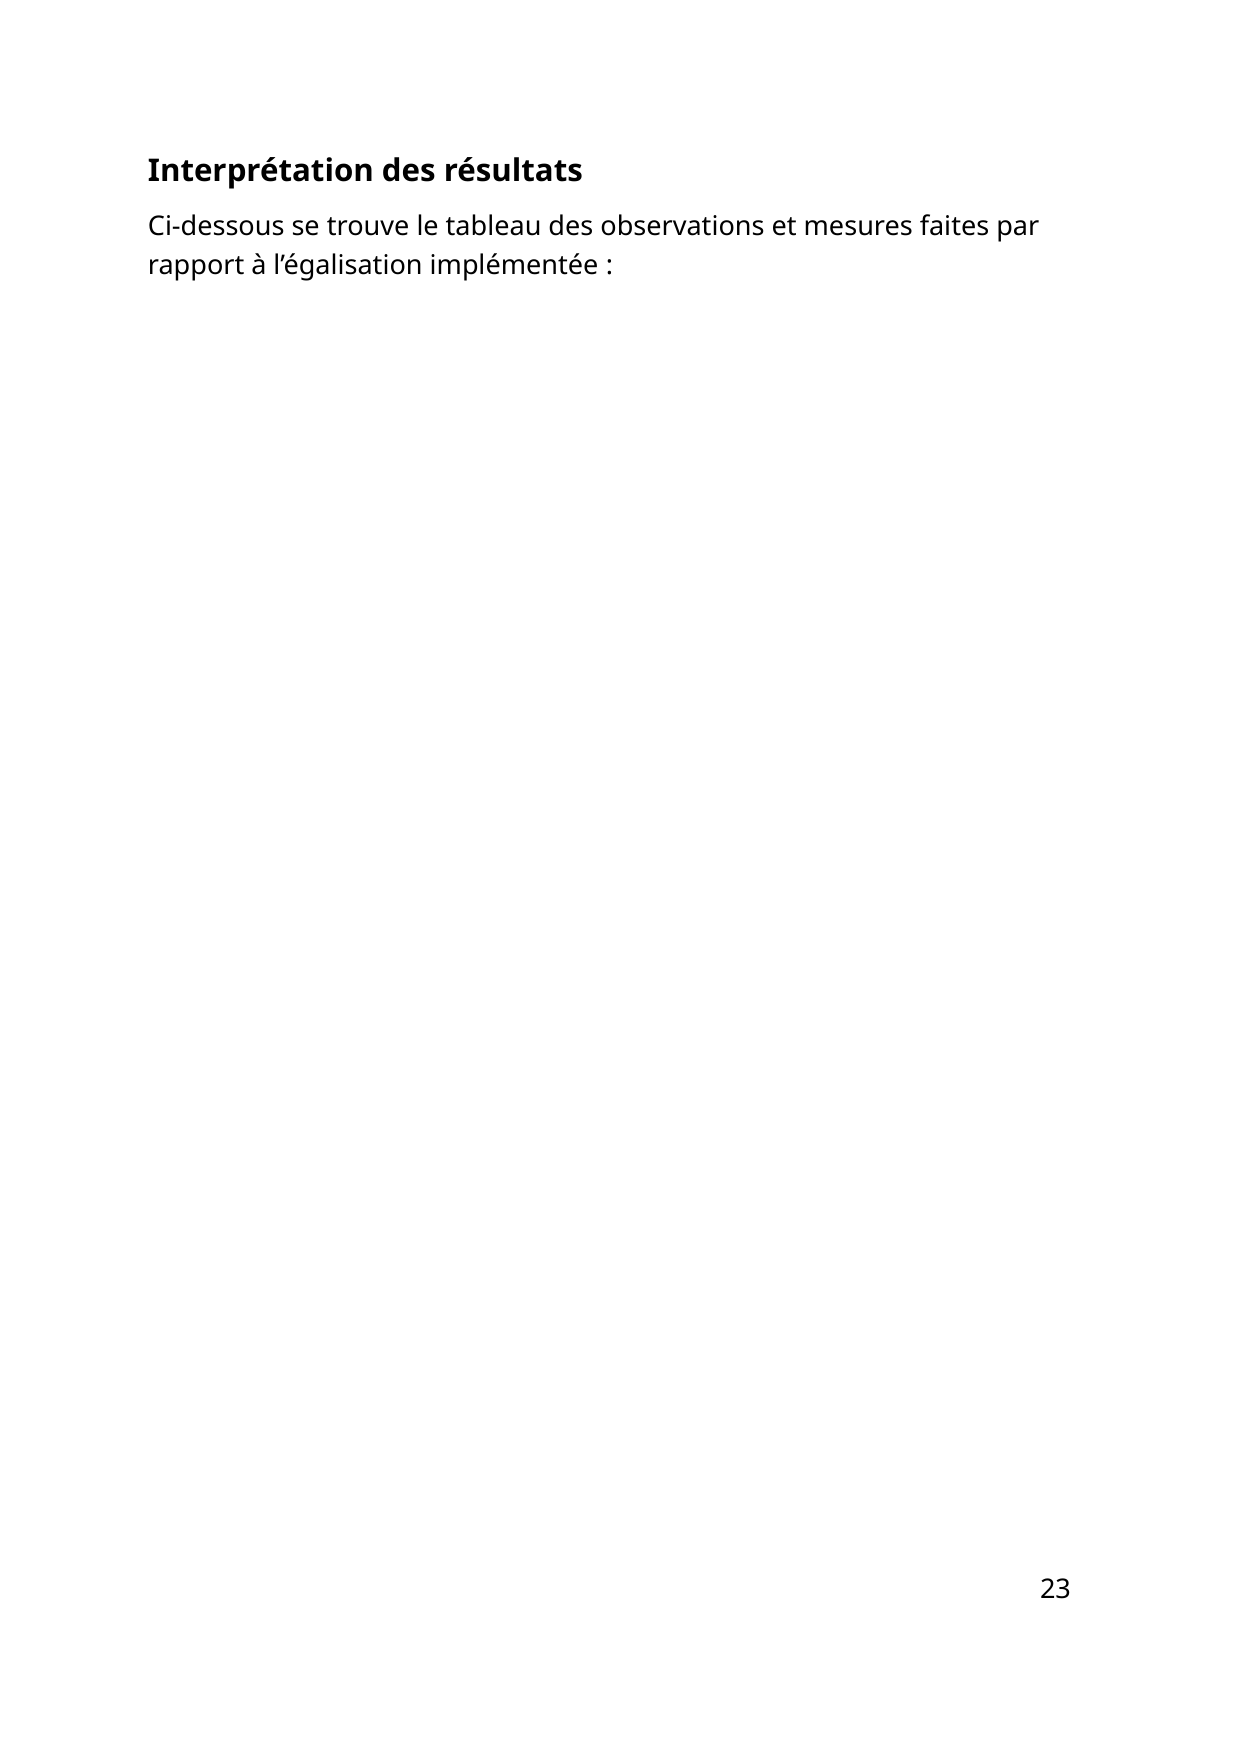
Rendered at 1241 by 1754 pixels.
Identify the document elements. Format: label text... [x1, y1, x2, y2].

text Interprétation des résultats [148, 148, 1093, 190]
text Ci-dessous se trouve le tableau des observations et mesures faites par rapport à l’égalisation implémentée : [148, 206, 1093, 283]
